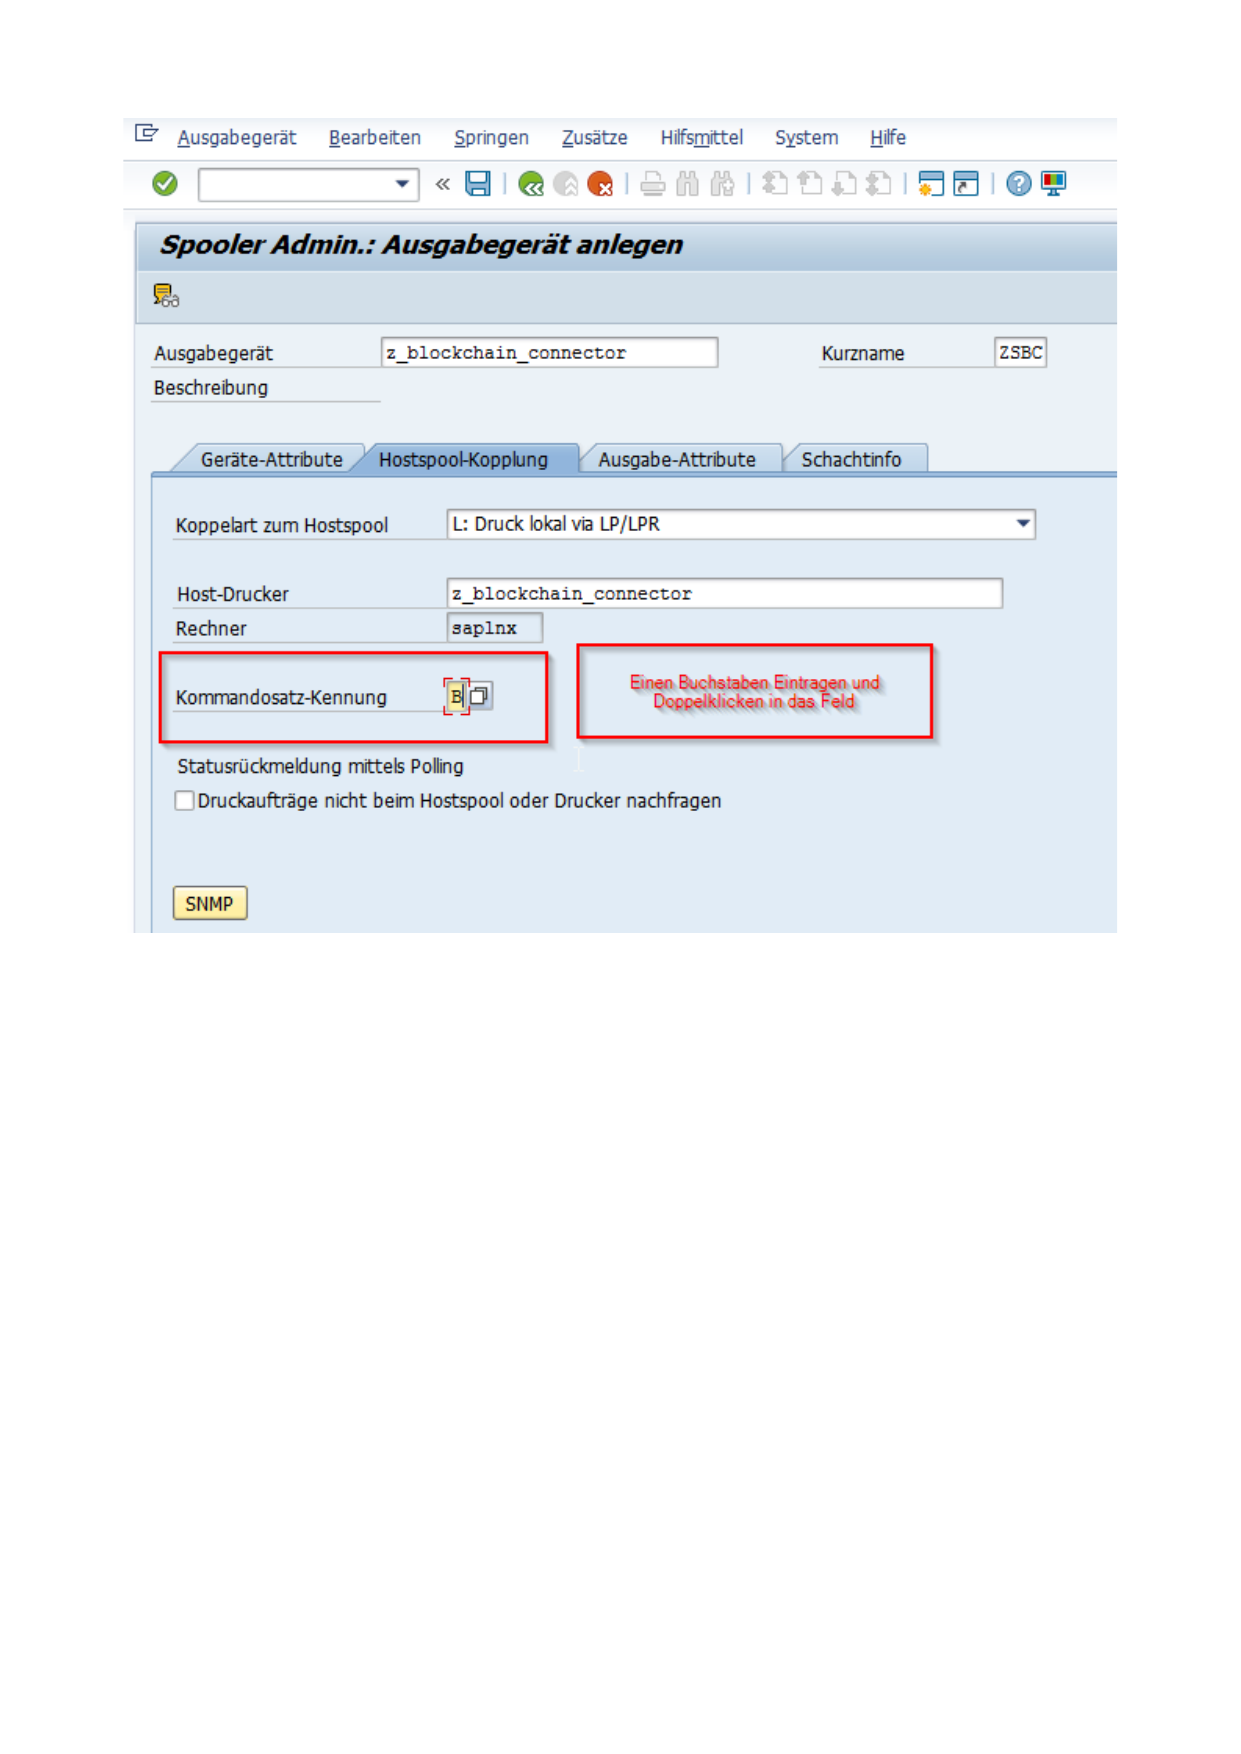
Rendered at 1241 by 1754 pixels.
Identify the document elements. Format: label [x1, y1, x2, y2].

picture [123, 118, 1118, 933]
